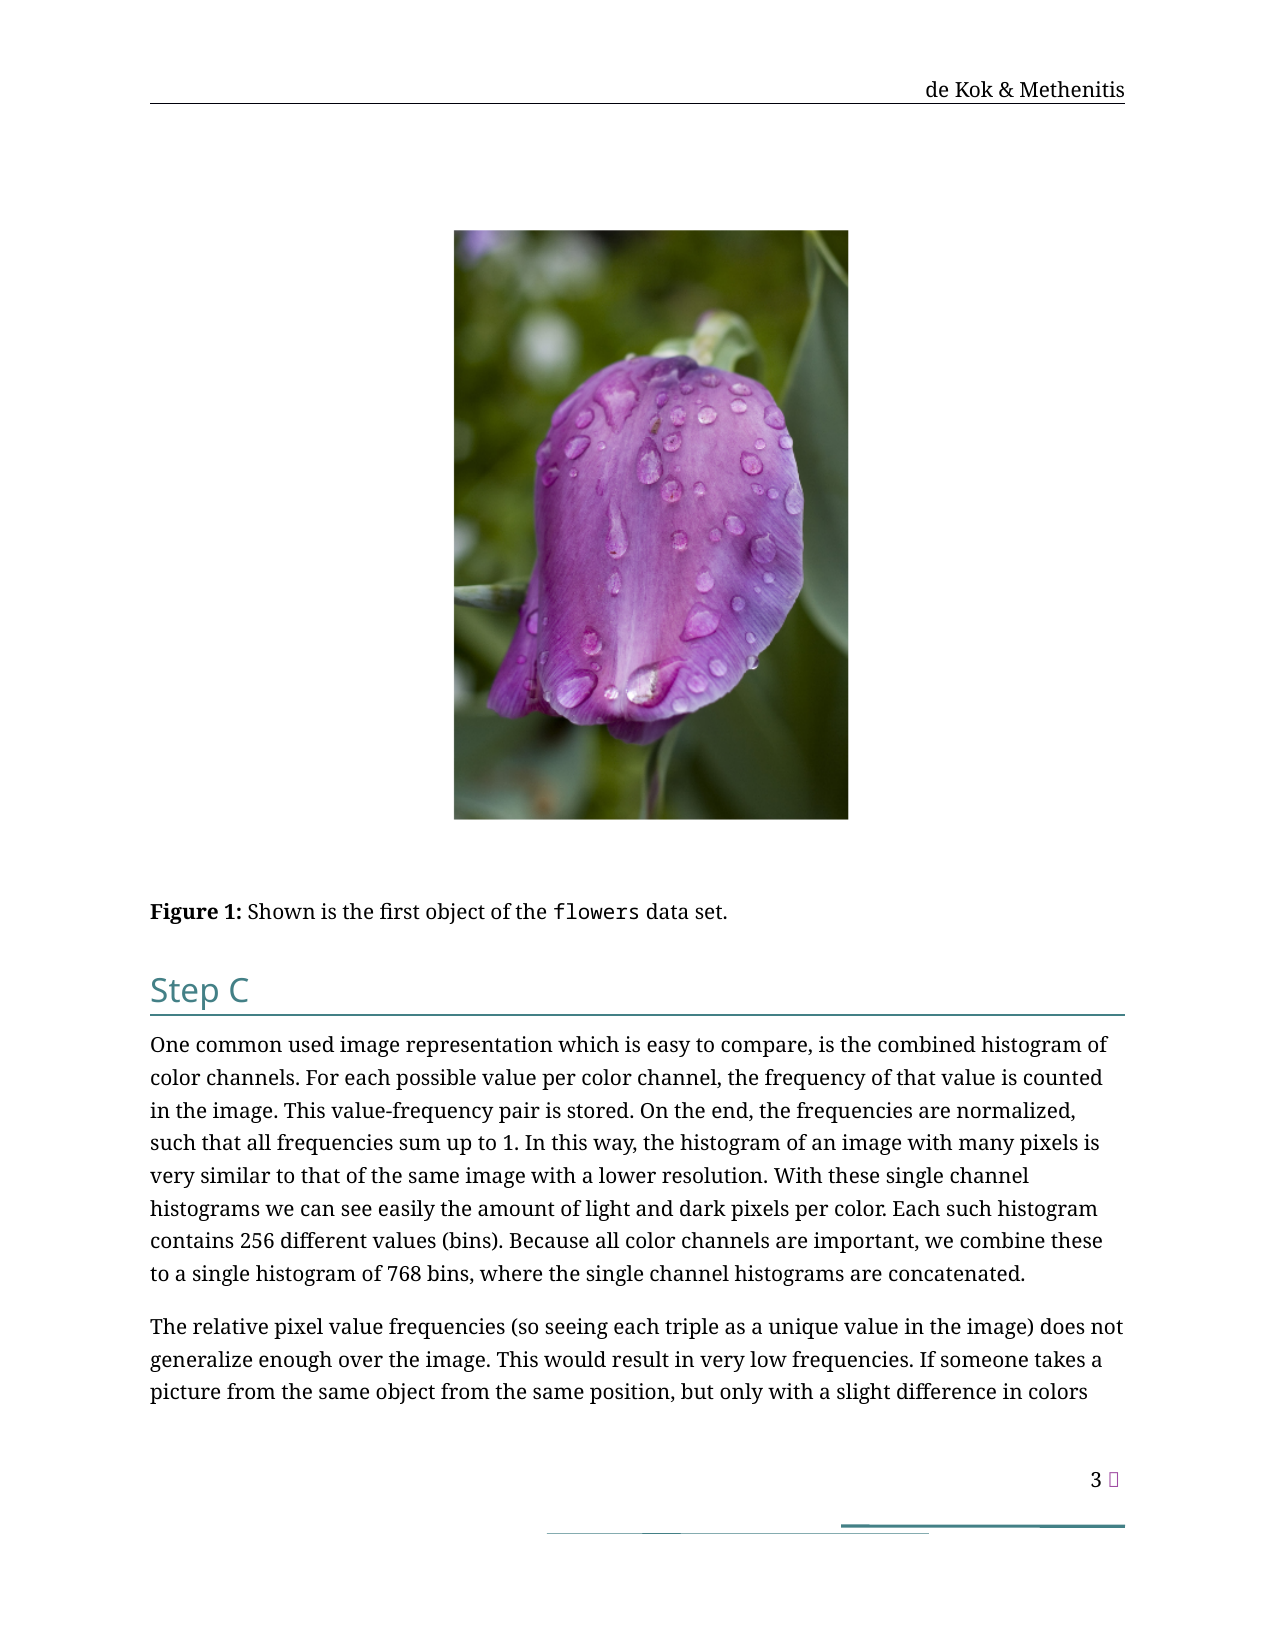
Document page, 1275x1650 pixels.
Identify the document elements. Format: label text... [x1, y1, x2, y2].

text Figure 1: Shown is the first object of the flowers data set. [150, 893, 1125, 925]
text One common used image representation which is easy to compare, is the combined histogram of color channels. For each possible value per color channel, the frequency of that value is counted in the image. This value-frequency pair is stored. On the end, the frequencies are normalized, such that all frequencies sum up to 1. In this way, the histogram of an image with many pixels is very similar to that of the same image with a lower resolution. With these single channel histograms we can see easily the amount of light and dark pixels per color. Each such histogram contains 256 different values (bins). Because all color channels are important, we combine these to a single histogram of 768 bins, where the single channel histograms are concatenated. [150, 1031, 1125, 1287]
subtitle Step C [150, 967, 1125, 1014]
picture [150, 157, 1125, 893]
text The relative pixel value frequencies (so seeing each triple as a unique value in the image) does not generalize enough over the image. This would result in very low frequencies. If someone takes a picture from the same object from the same position, but only with a slight difference in colors [150, 1312, 1125, 1406]
